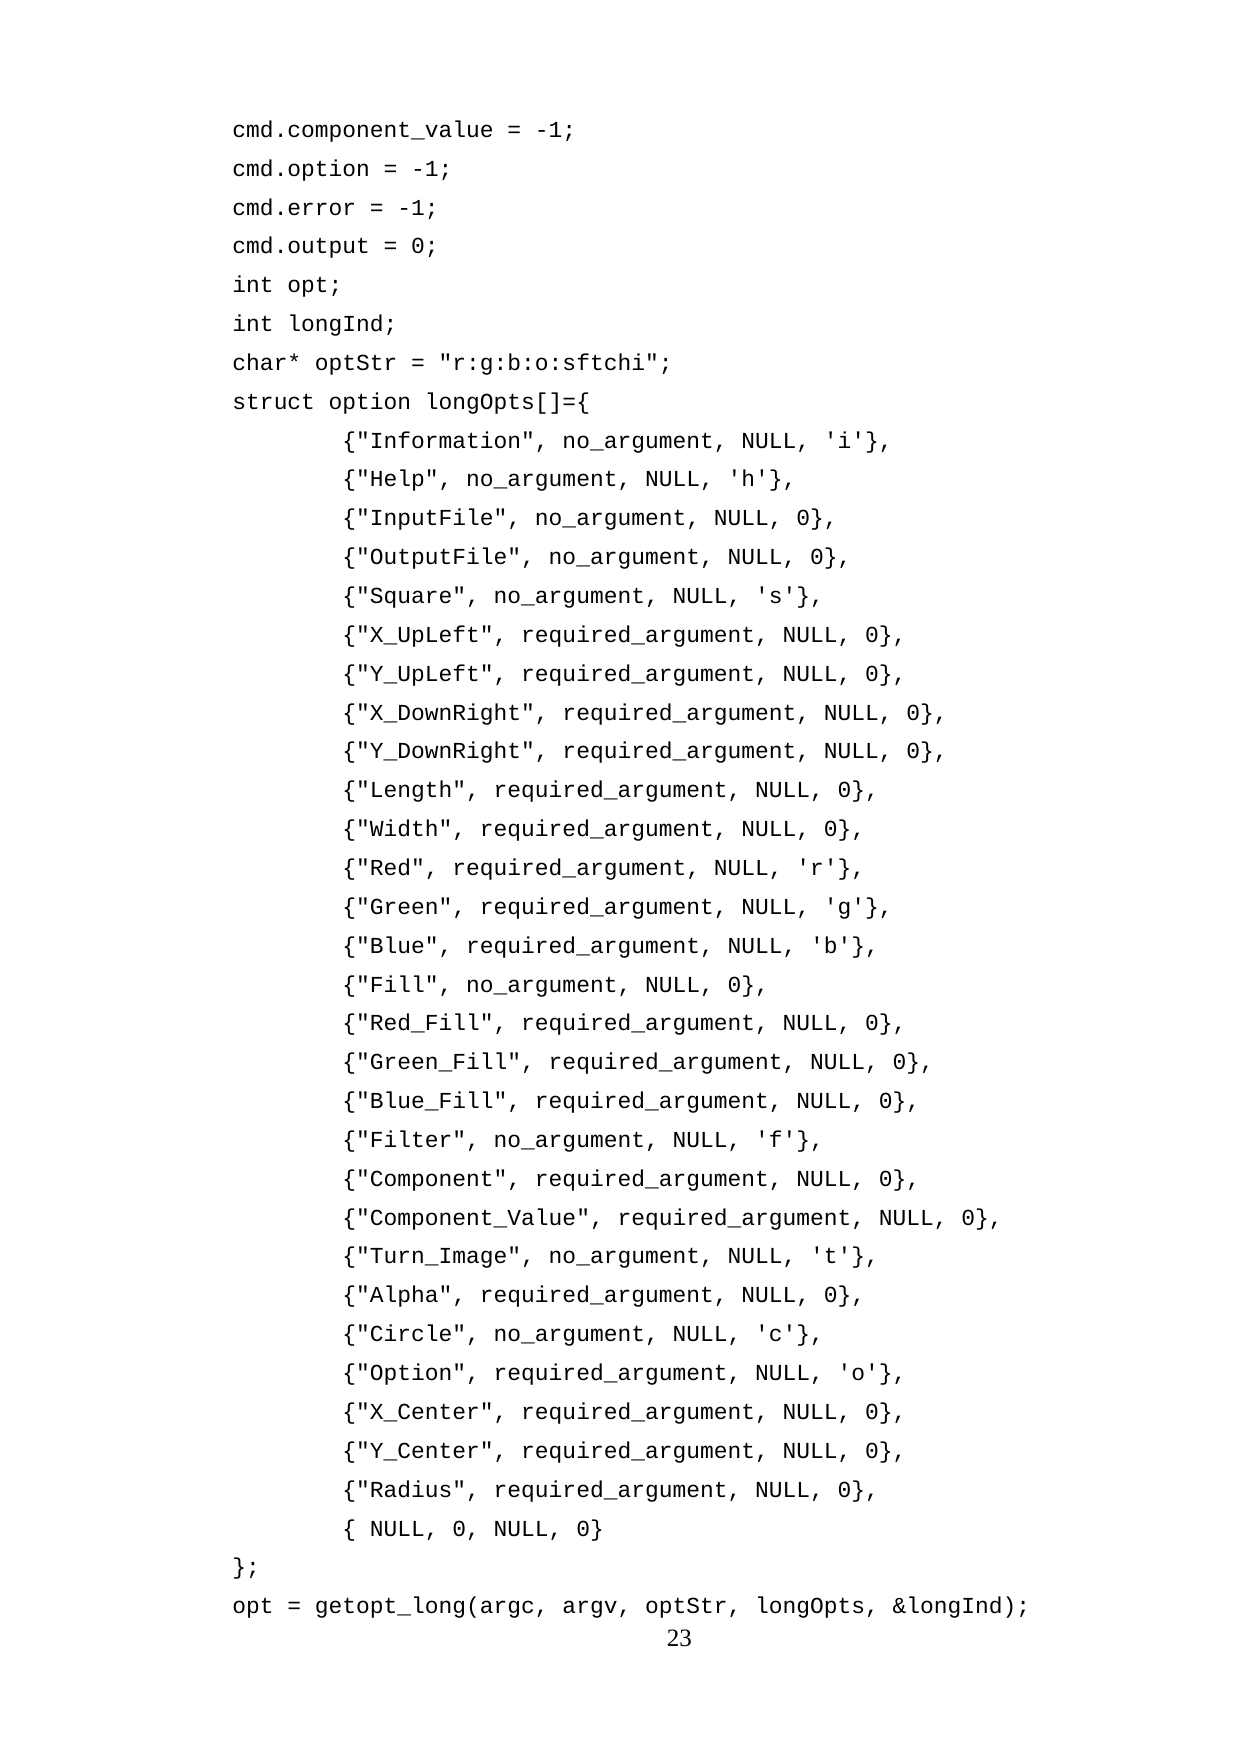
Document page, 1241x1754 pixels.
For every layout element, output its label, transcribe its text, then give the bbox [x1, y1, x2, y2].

text {"Circle", no_argument, NULL, 'c'}, [177, 1323, 1181, 1348]
text {"Filter", no_argument, NULL, 'f'}, [177, 1128, 1181, 1154]
text {"Length", required_argument, NULL, 0}, [177, 779, 1181, 804]
text cmd.component_value = -1; [177, 118, 1181, 144]
text {"Y_DownRight", required_argument, NULL, 0}, [177, 740, 1181, 766]
text {"Option", required_argument, NULL, 'o'}, [177, 1361, 1181, 1387]
text struct option longOpts[]={ [177, 390, 1181, 416]
text {"X_UpLeft", required_argument, NULL, 0}, [177, 623, 1181, 649]
text {"Green_Fill", required_argument, NULL, 0}, [177, 1051, 1181, 1077]
text int longInd; [177, 312, 1181, 338]
text cmd.option = -1; [177, 157, 1181, 183]
text int opt; [177, 273, 1181, 299]
text opt = getopt_long(argc, argv, optStr, longOpts, &longInd); [177, 1594, 1181, 1621]
text {"Blue", required_argument, NULL, 'b'}, [177, 934, 1181, 960]
text {"Blue_Fill", required_argument, NULL, 0}, [177, 1089, 1181, 1115]
text {"X_Center", required_argument, NULL, 0}, [177, 1400, 1181, 1426]
text {"Component_Value", required_argument, NULL, 0}, [177, 1206, 1181, 1232]
text {"Width", required_argument, NULL, 0}, [177, 817, 1181, 843]
text { NULL, 0, NULL, 0} [177, 1517, 1181, 1543]
text {"Information", no_argument, NULL, 'i'}, [177, 429, 1181, 455]
text {"X_DownRight", required_argument, NULL, 0}, [177, 701, 1181, 727]
text {"Square", no_argument, NULL, 's'}, [177, 584, 1181, 610]
text {"Red", required_argument, NULL, 'r'}, [177, 856, 1181, 882]
text {"Green", required_argument, NULL, 'g'}, [177, 895, 1181, 921]
text {"Help", no_argument, NULL, 'h'}, [177, 468, 1181, 494]
text {"OutputFile", no_argument, NULL, 0}, [177, 546, 1181, 571]
text {"Alpha", required_argument, NULL, 0}, [177, 1284, 1181, 1310]
text {"Fill", no_argument, NULL, 0}, [177, 973, 1181, 999]
text {"Y_Center", required_argument, NULL, 0}, [177, 1439, 1181, 1465]
text {"Red_Fill", required_argument, NULL, 0}, [177, 1012, 1181, 1038]
text {"Component", required_argument, NULL, 0}, [177, 1167, 1181, 1193]
text {"Y_UpLeft", required_argument, NULL, 0}, [177, 662, 1181, 688]
text cmd.error = -1; [177, 196, 1181, 222]
text }; [177, 1556, 1181, 1582]
text char* optStr = "r:g:b:o:sftchi"; [177, 351, 1181, 377]
text {"Radius", required_argument, NULL, 0}, [177, 1478, 1181, 1504]
text cmd.output = 0; [177, 235, 1181, 261]
text {"Turn_Image", no_argument, NULL, 't'}, [177, 1245, 1181, 1271]
text {"InputFile", no_argument, NULL, 0}, [177, 507, 1181, 533]
